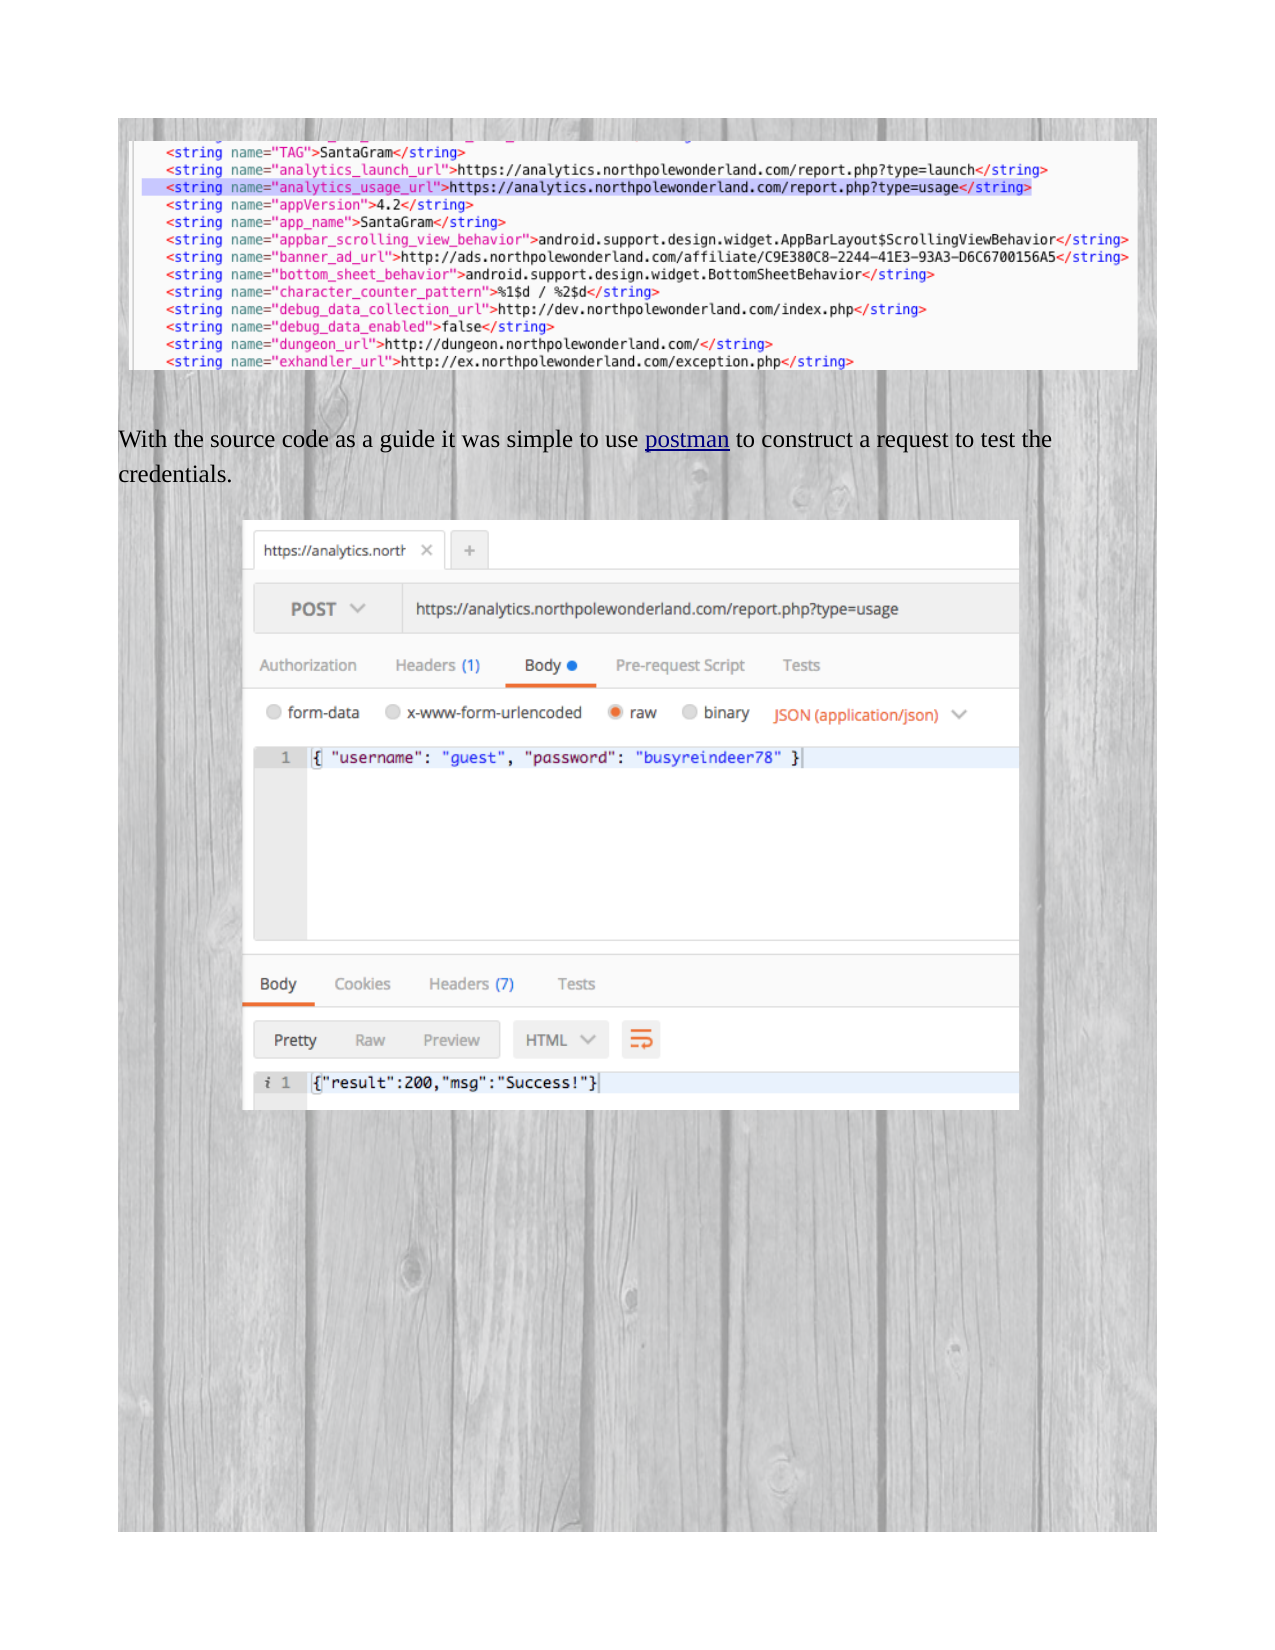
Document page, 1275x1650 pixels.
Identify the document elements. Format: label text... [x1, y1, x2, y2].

text With the source code as a guide it was simple to use postman to construct a request to test the credentials. [118, 424, 1157, 487]
picture [118, 118, 1157, 424]
picture [118, 487, 1157, 1532]
